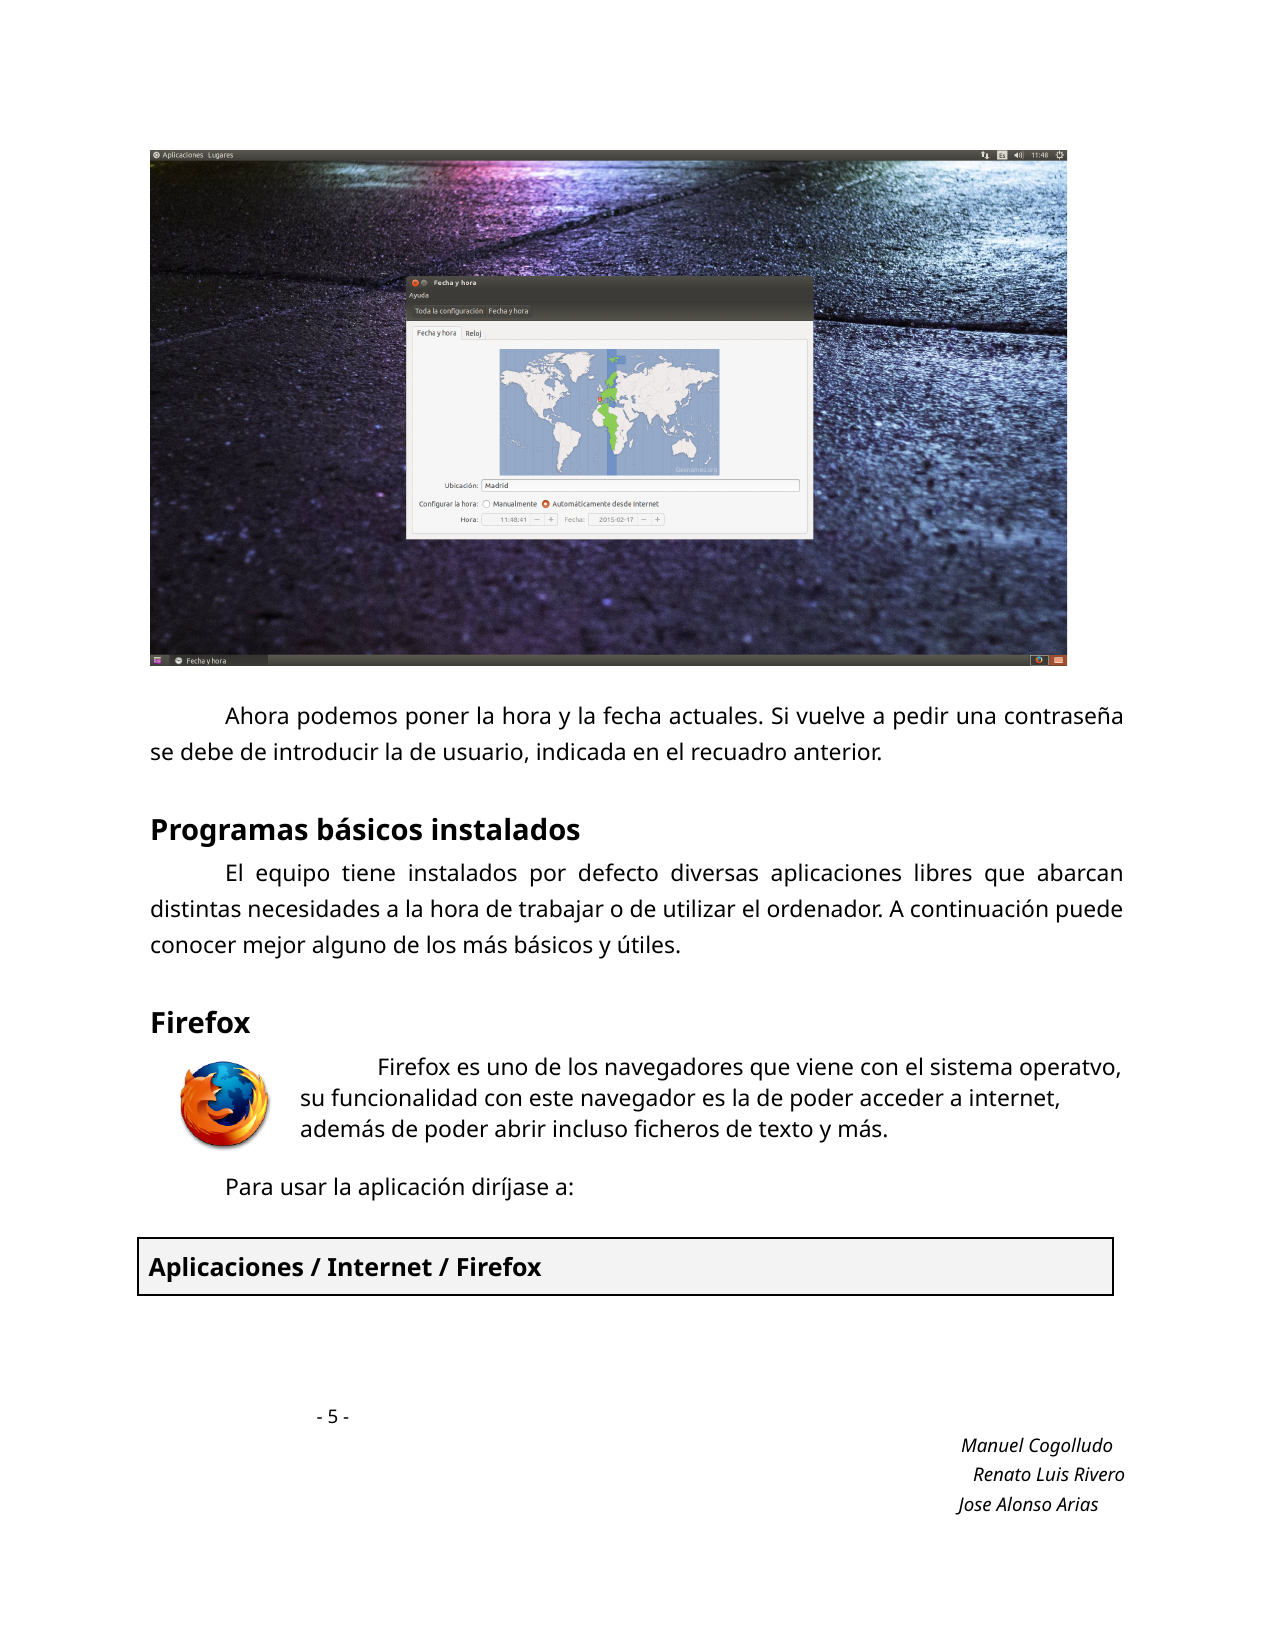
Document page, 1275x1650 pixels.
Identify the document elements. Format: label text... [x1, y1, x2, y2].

subtitle Firefox [150, 1003, 1125, 1042]
text El equipo tiene instalados por defecto diversas aplicaciones libres que abarcan distintas necesidades a la hora de trabajar o de utilizar el ordenador. A continuación puede conocer mejor alguno de los más básicos y útiles. [150, 857, 1125, 961]
text Firefox es uno de los navegadores que viene con el sistema operatvo, su funcionalidad con este navegador es la de poder acceder a internet, además de poder abrir incluso ficheros de texto y más. [300, 1051, 1125, 1144]
subtitle Programas básicos instalados [150, 809, 1125, 849]
table_header Aplicaciones / Internet / Firefox [139, 1239, 1112, 1294]
picture [179, 1058, 272, 1151]
text Para usar la aplicación diríjase a: [150, 1171, 1125, 1202]
picture [150, 150, 1068, 666]
text Ahora podemos poner la hora y la fecha actuales. Si vuelve a pedir una contraseña se debe de introducir la de usuario, indicada en el recuadro anterior. [150, 700, 1125, 767]
